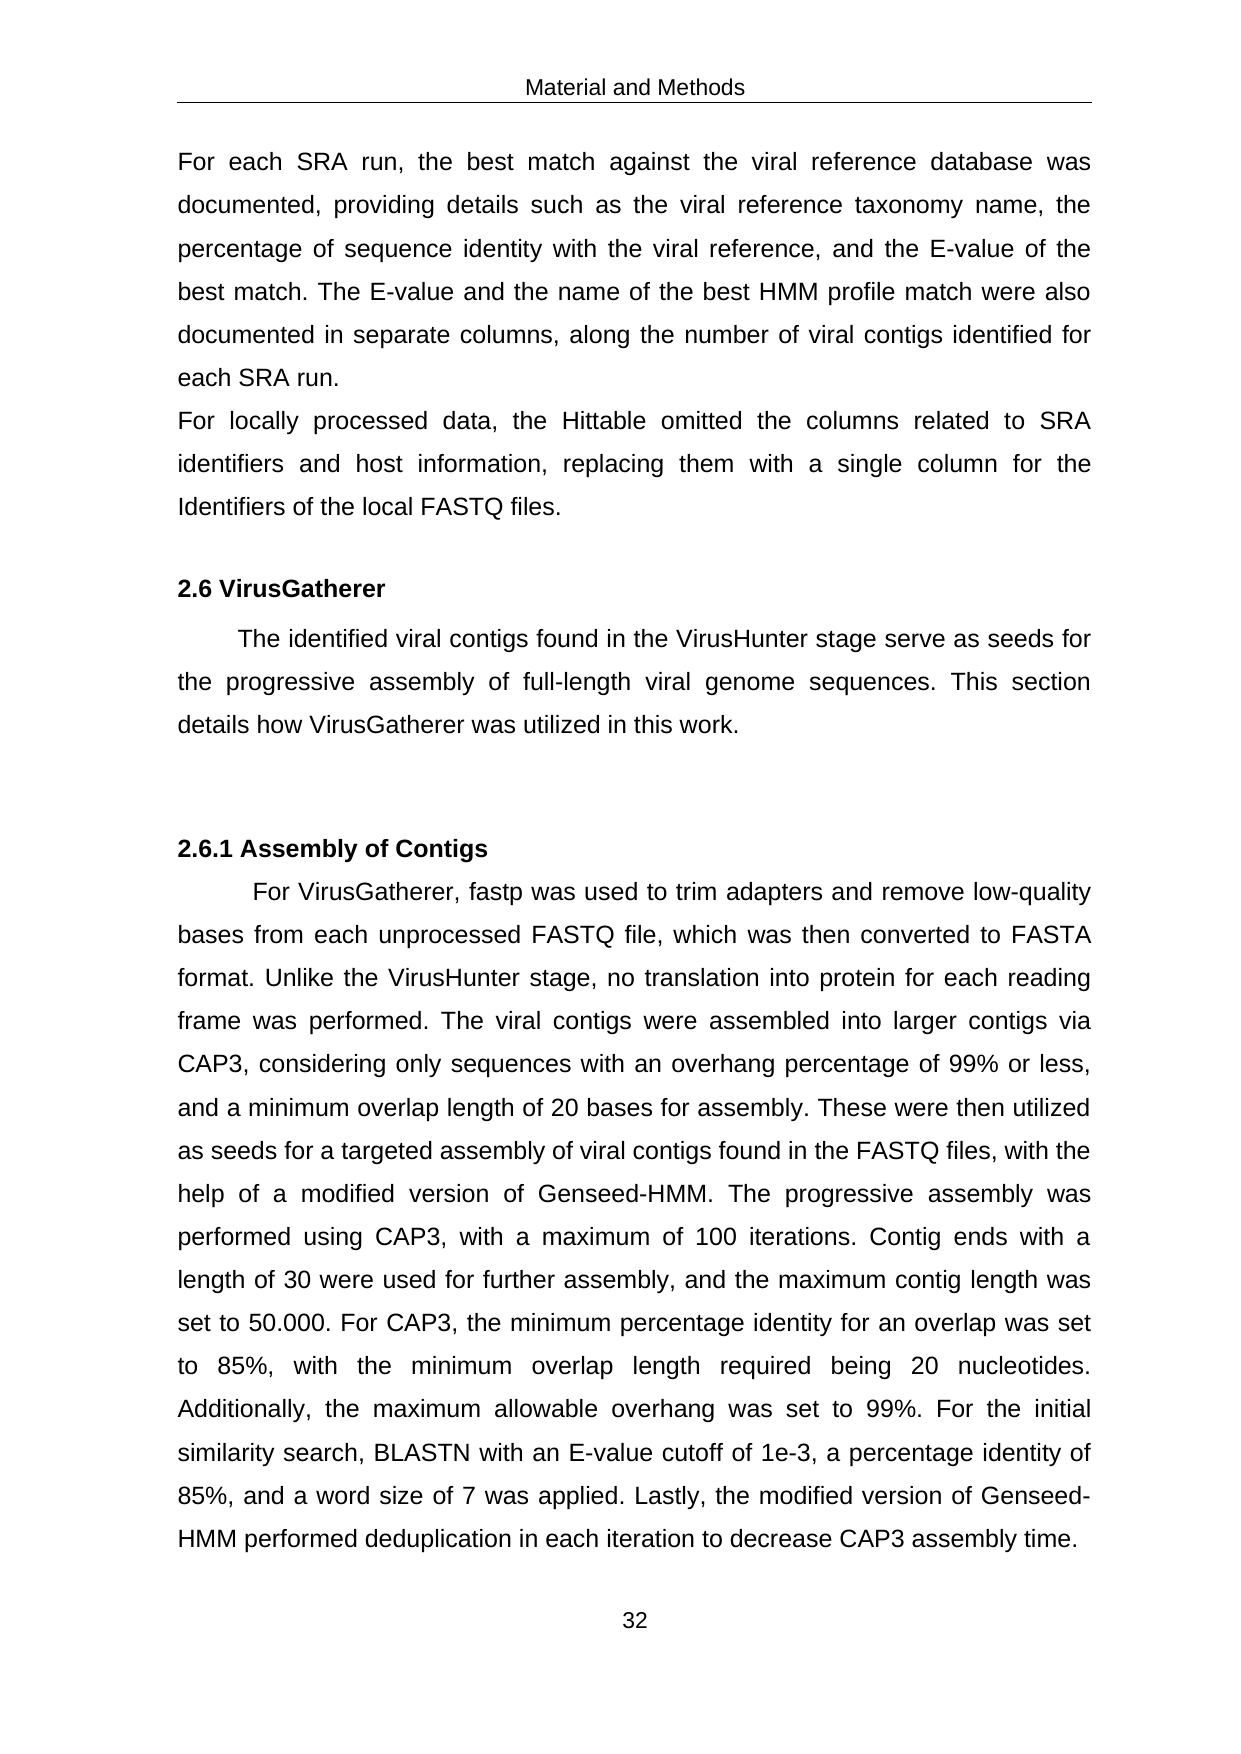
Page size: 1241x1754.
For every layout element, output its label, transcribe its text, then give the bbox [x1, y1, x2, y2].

text For VirusGatherer, fastp was used to trim adapters and remove low-quality bases from each unprocessed FASTQ file, which was then converted to FASTA format. Unlike the VirusHunter stage, no translation into protein for each reading frame was performed. The viral contigs were assembled into larger contigs via CAP3, considering only sequences with an overhang percentage of 99% or less, and a minimum overlap length of 20 bases for assembly. These were then utilized as seeds for a targeted assembly of viral contigs found in the FASTQ files, with the help of a modified version of Genseed-HMM. The progressive assembly was performed using CAP3, with a maximum of 100 iterations. Contig ends with a length of 30 were used for further assembly, and the maximum contig length was set to 50.000. For CAP3, the minimum percentage identity for an overlap was set to 85%, with the minimum overlap length required being 20 nucleotides. Additionally, the maximum allowable overhang was set to 99%. For the initial similarity search, BLASTN with an E-value cutoff of 1e-3, a percentage identity of 85%, and a word size of 7 was applied. Lastly, the modified version of Genseed-HMM performed deduplication in each iteration to decrease CAP3 assembly time. [177, 877, 1092, 1552]
subtitle 2.6 VirusGatherer [177, 574, 1092, 603]
text The identified viral contigs found in the VirusHunter stage serve as seeds for the progressive assembly of full-length viral genome sequences. This section details how VirusGatherer was utilized in this work. [177, 624, 1092, 739]
text For locally processed data, the Hittable omitted the columns related to SRA identifiers and host information, replacing them with a single column for the Identifiers of the local FASTQ files. [177, 406, 1092, 521]
subtitle 2.6.1 Assembly of Contigs [177, 834, 1092, 862]
text For each SRA run, the best match against the viral reference database was documented, providing details such as the viral reference taxonomy name, the percentage of sequence identity with the viral reference, and the E-value of the best match. The E-value and the name of the best HMM profile match were also documented in separate columns, along the number of viral contigs identified for each SRA run. [177, 147, 1092, 392]
